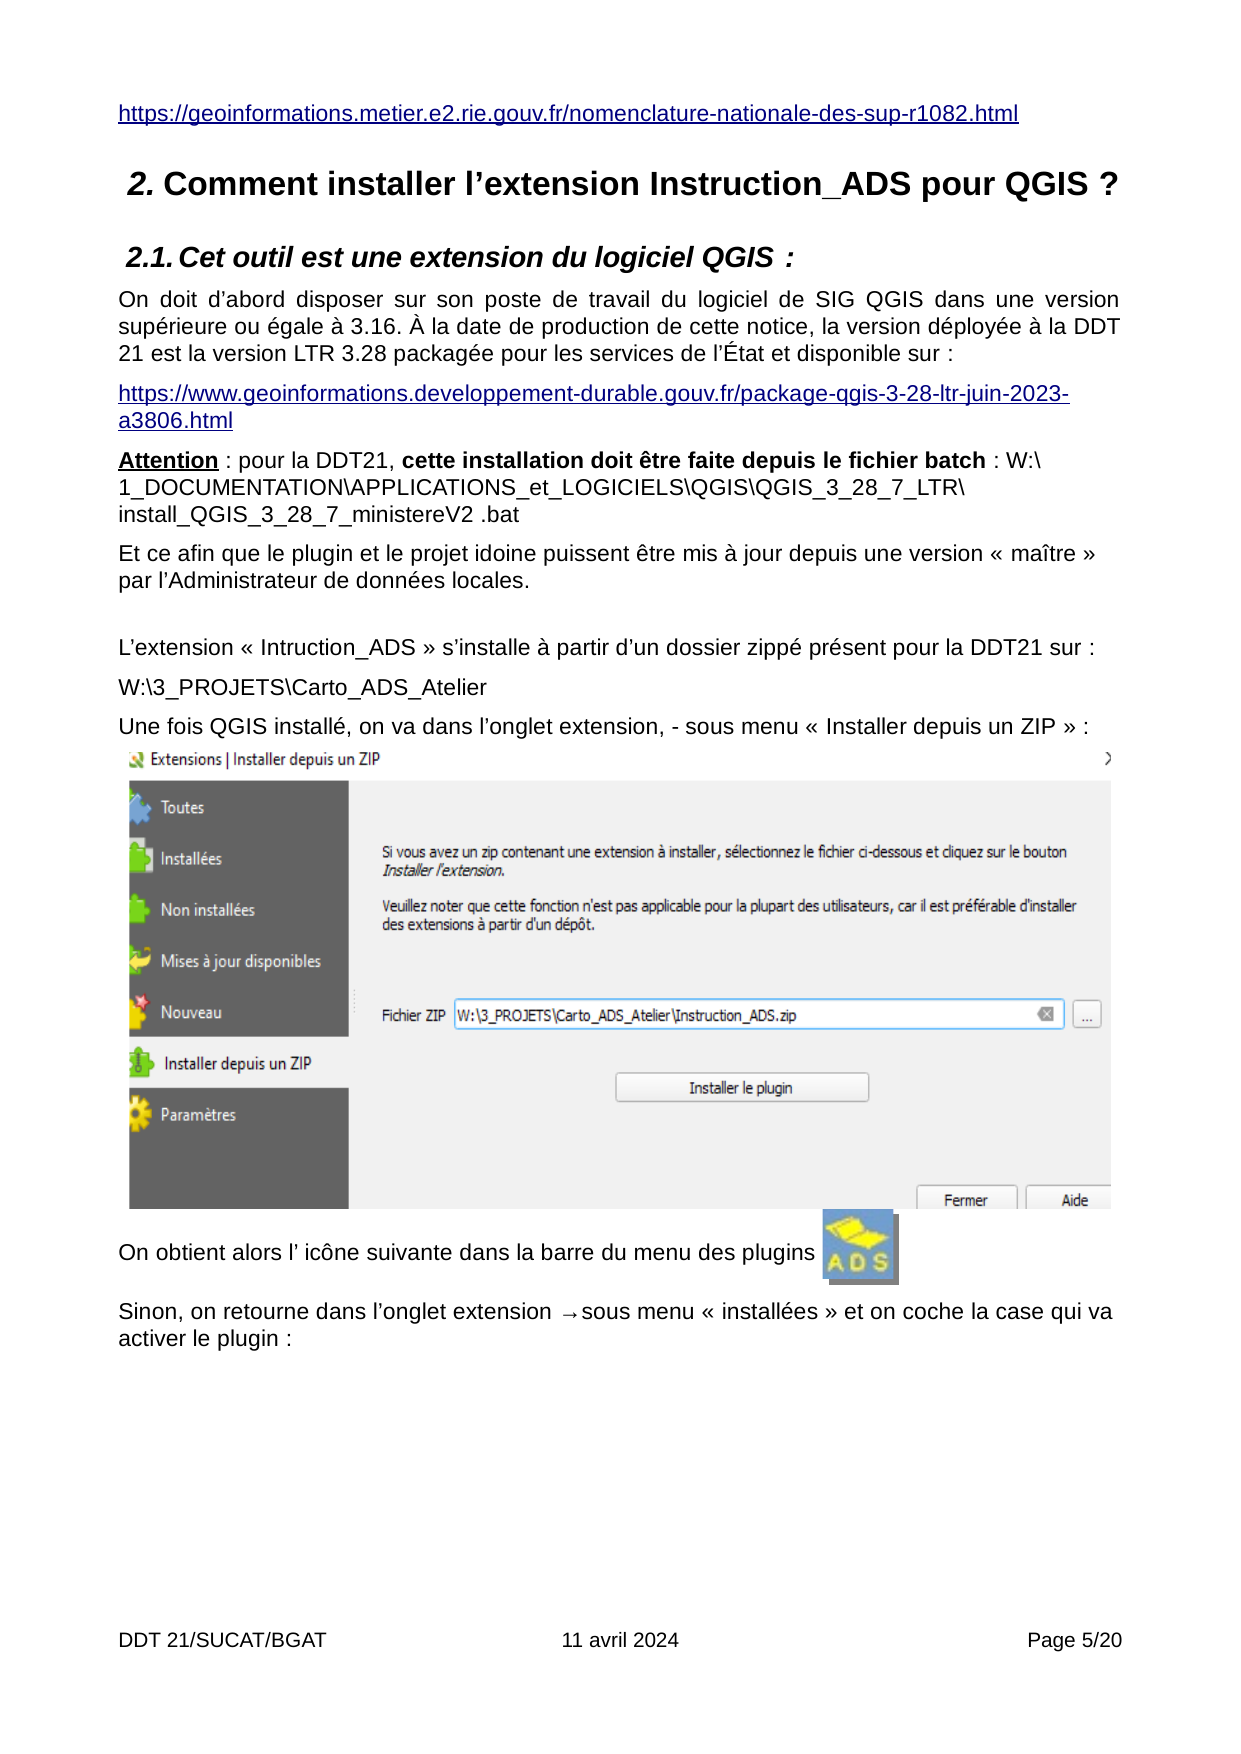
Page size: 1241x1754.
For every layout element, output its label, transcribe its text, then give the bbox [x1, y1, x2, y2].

text Sinon, on retourne dans l’onglet extension →sous menu « installées » et on coche la case qui va activer le plugin : [118, 1297, 1122, 1352]
text On obtient alors l’ icône suivante dans la barre du menu des plugins [118, 752, 829, 1285]
text Une fois QGIS installé, on va dans l’onglet extension, - sous menu « Installer depuis un ZIP » : [118, 713, 1122, 740]
text L’extension « Intruction_ADS » s’installe à partir d’un dossier zippé présent pour la DDT21 sur : [118, 633, 1122, 661]
text Et ce afin que le plugin et le projet idoine puissent être mis à jour depuis une version « maître » par l’Administrateur de données locales. [118, 540, 1122, 621]
picture [129, 752, 1111, 1279]
text https://geoinformations.metier.e2.rie.gouv.fr/nomenclature-nationale-des-sup-r1082.html [118, 99, 1122, 126]
subtitle Cet outil est une extension du logiciel QGIS : [118, 239, 1122, 273]
text [894, 752, 1122, 1285]
text https://www.geoinformations.developpement-durable.gouv.fr/package-qgis-3-28-ltr-juin-2023-a3806.html [118, 379, 1122, 433]
subtitle Comment installer l’extension Instruction_ADS pour QGIS ? [118, 163, 1122, 202]
text Attention : pour la DDT21, cette installation doit être faite depuis le fichier batch : W:\1_DOCUMENTATION\APPLICATIONS_et_LOGICIELS\QGIS\QGIS_3_28_7_LTR\install_QGIS_3_28_7_ministereV2 .bat [118, 446, 1122, 527]
text On doit d’abord disposer sur son poste de travail du logiciel de SIG QGIS dans une version supérieure ou égale à 3.16. À la date de production de cette notice, la version déployée à la DDT 21 est la version LTR 3.28 packagée pour les services de l’État et disponible sur : [118, 286, 1122, 367]
text W:\3_PROJETS\Carto_ADS_Atelier [118, 673, 1122, 700]
